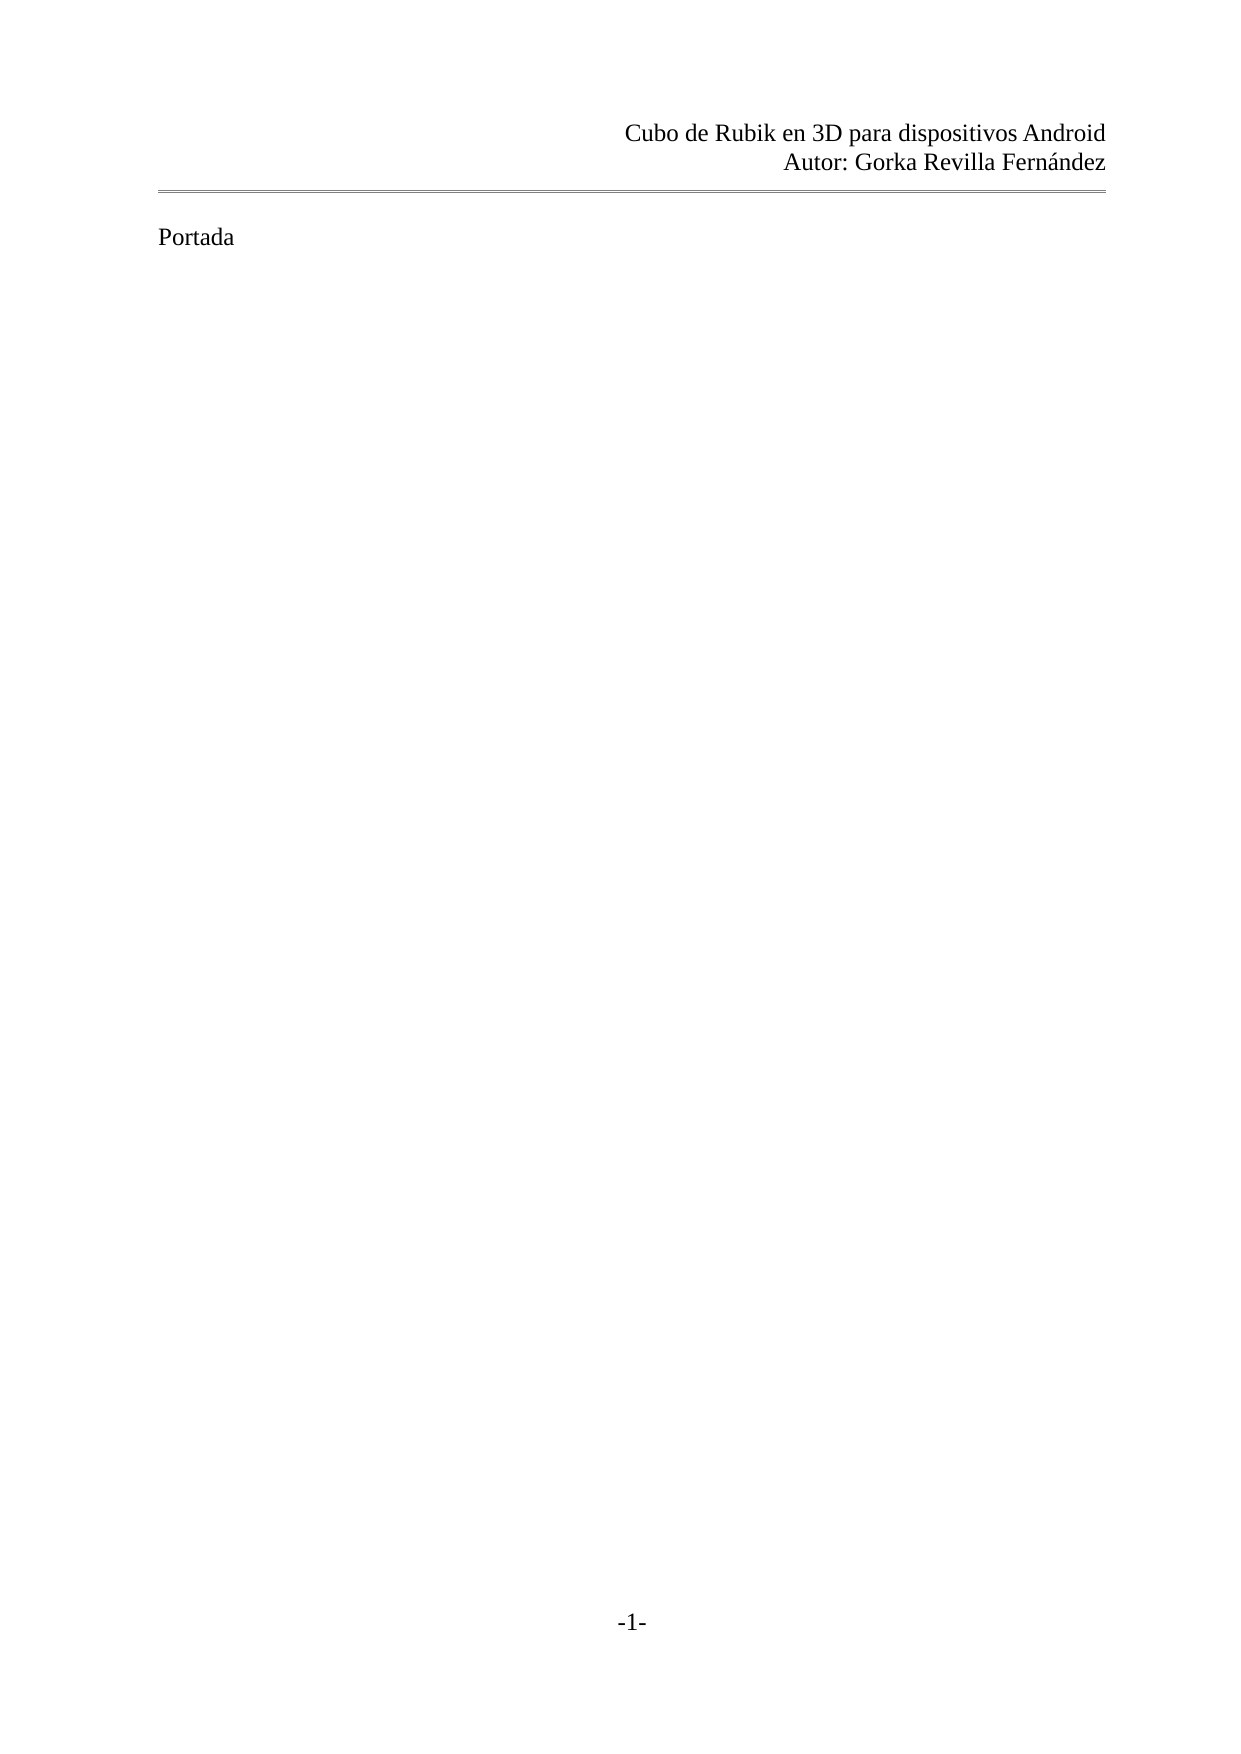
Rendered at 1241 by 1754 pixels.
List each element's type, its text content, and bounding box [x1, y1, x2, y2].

text Portada [158, 222, 1106, 251]
